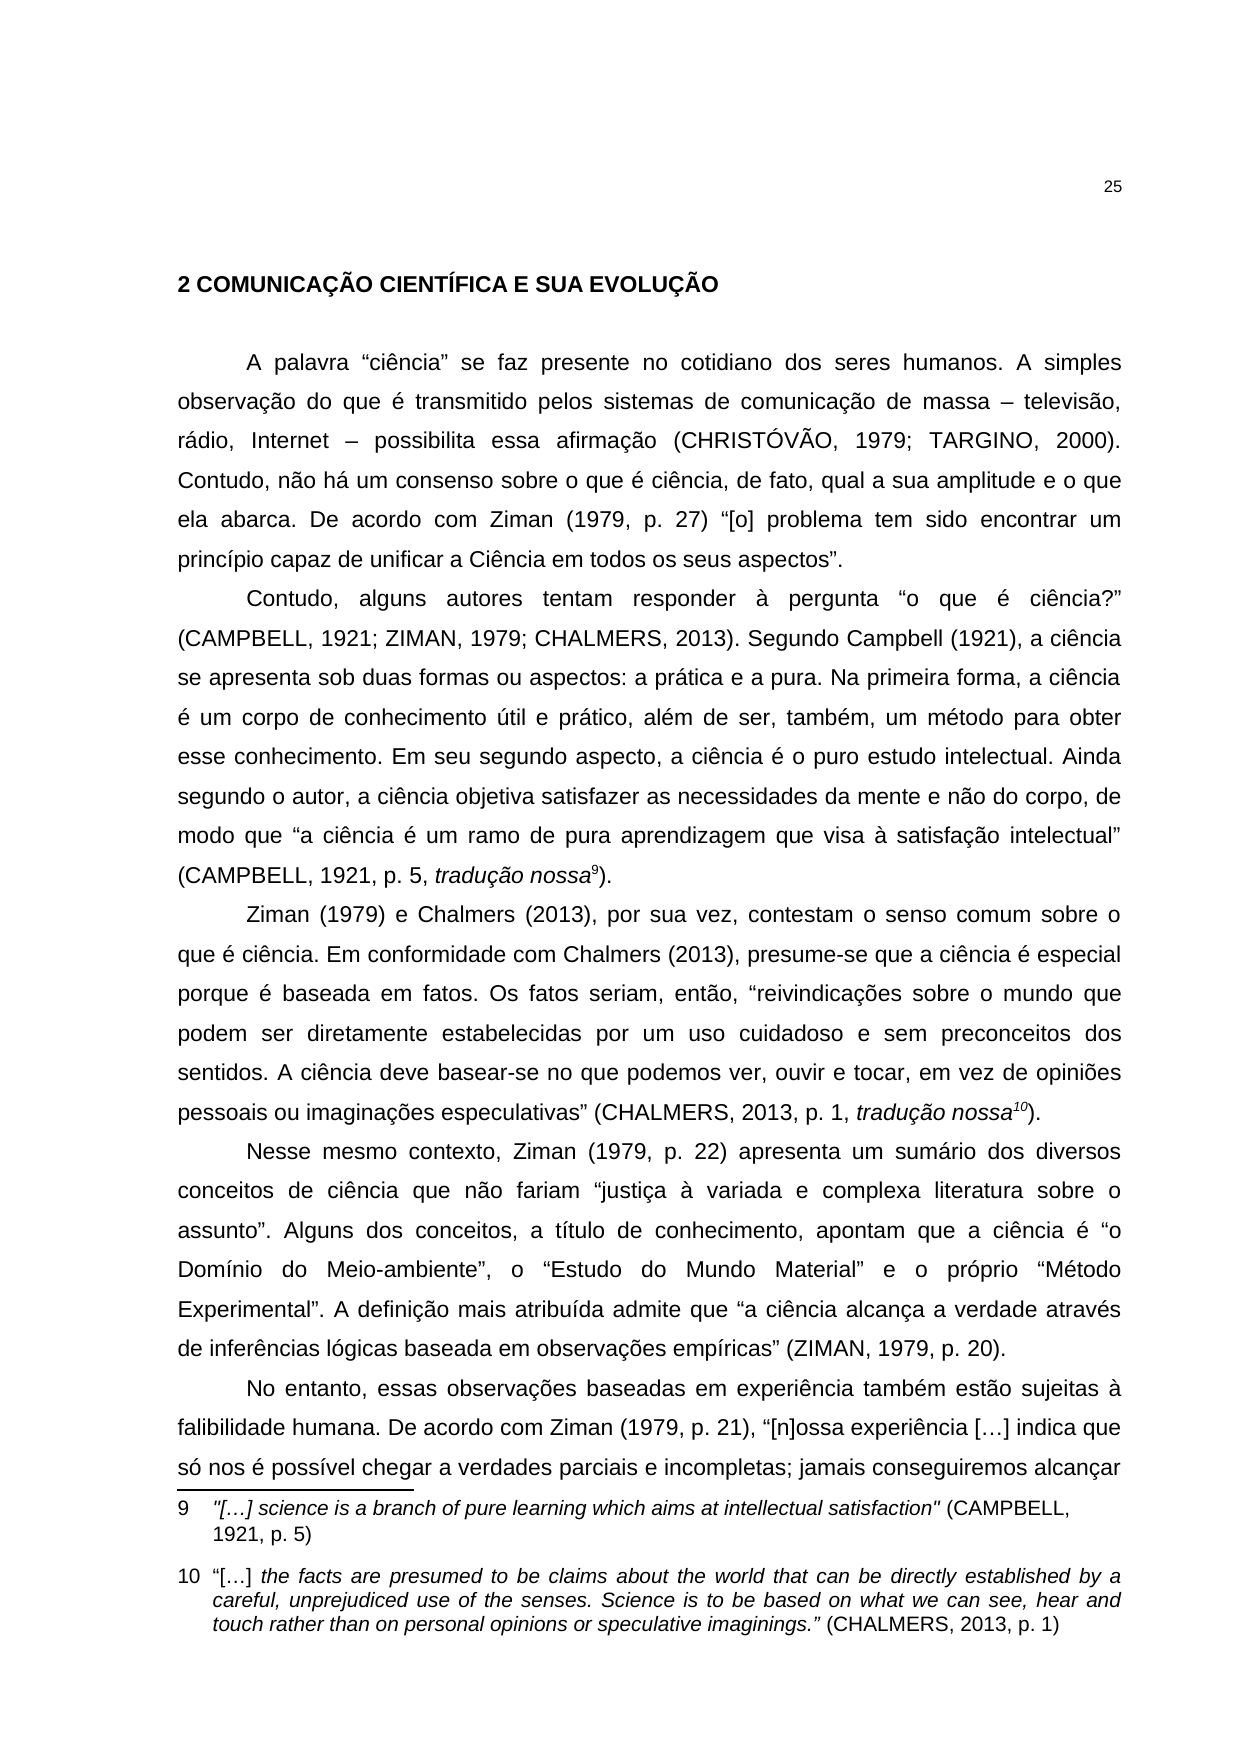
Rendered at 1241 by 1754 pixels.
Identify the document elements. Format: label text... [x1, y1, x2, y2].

text Nesse mesmo contexto, Ziman (1979, p. 22) apresenta um sumário dos diversos conceitos de ciência que não fariam “justiça à variada e complexa literatura sobre o assunto”. Alguns dos conceitos, a título de conhecimento, apontam que a ciência é “o Domínio do Meio-ambiente”, o “Estudo do Mundo Material” e o próprio “Método Experimental”. A definição mais atribuída admite que “a ciência alcança a verdade através de inferências lógicas baseada em observações empíricas” (ZIMAN, 1979, p. 20). [177, 1138, 1122, 1362]
text A palavra “ciência” se faz presente no cotidiano dos seres humanos. A simples observação do que é transmitido pelos sistemas de comunicação de massa – televisão, rádio, Internet – possibilita essa afirmação (CHRISTÓVÃO, 1979; TARGINO, 2000). Contudo, não há um consenso sobre o que é ciência, de fato, qual a sua amplitude e o que ela abarca. De acordo com Ziman (1979, p. 27) “[o] problema tem sido encontrar um princípio capaz de unificar a Ciência em todos os seus aspectos”. [177, 348, 1122, 572]
text Ziman (1979) e Chalmers (2013), por sua vez, contestam o senso comum sobre o que é ciência. Em conformidade com Chalmers (2013), presume-se que a ciência é especial porque é baseada em fatos. Os fatos seriam, então, “reivindicações sobre o mundo que podem ser diretamente estabelecidas por um uso cuidadoso e sem preconceitos dos sentidos. A ciência deve basear-se no que podemos ver, ouvir e tocar, em vez de opiniões pessoais ou imaginações especulativas” (CHALMERS, 2013, p. 1, tradução nossa). [177, 901, 1122, 1125]
subtitle 2 COMUNICAÇÃO CIENTÍFICA E SUA EVOLUÇÃO [177, 271, 1122, 297]
text Contudo, alguns autores tentam responder à pergunta “o que é ciência?” (CAMPBELL, 1921; ZIMAN, 1979; CHALMERS, 2013). Segundo Campbell (1921), a ciência se apresenta sob duas formas ou aspectos: a prática e a pura. Na primeira forma, a ciência é um corpo de conhecimento útil e prático, além de ser, também, um método para obter esse conhecimento. Em seu segundo aspecto, a ciência é o puro estudo intelectual. Ainda segundo o autor, a ciência objetiva satisfazer as necessidades da mente e não do corpo, de modo que “a ciência é um ramo de pura aprendizagem que visa à satisfação intelectual” (CAMPBELL, 1921, p. 5, tradução nossa). [177, 585, 1122, 888]
text "[…] science is a branch of pure learning which aims at intellectual satisfaction" (CAMPBELL, 1921, p. 5) [177, 1496, 1122, 1545]
text “[…] the facts are presumed to be claims about the world that can be directly established by a careful, unprejudiced use of the senses. Science is to be based on what we can see, hear and touch rather than on personal opinions or speculative imaginings.” (CHALMERS, 2013, p. 1) [177, 1564, 1122, 1636]
text No entanto, essas observações baseadas em experiência também estão sujeitas à falibilidade humana. De acordo com Ziman (1979, p. 21), “[n]ossa experiência […] indica que só nos é possível chegar a verdades parciais e incompletas; jamais conseguiremos alcançar [177, 1375, 1122, 1480]
